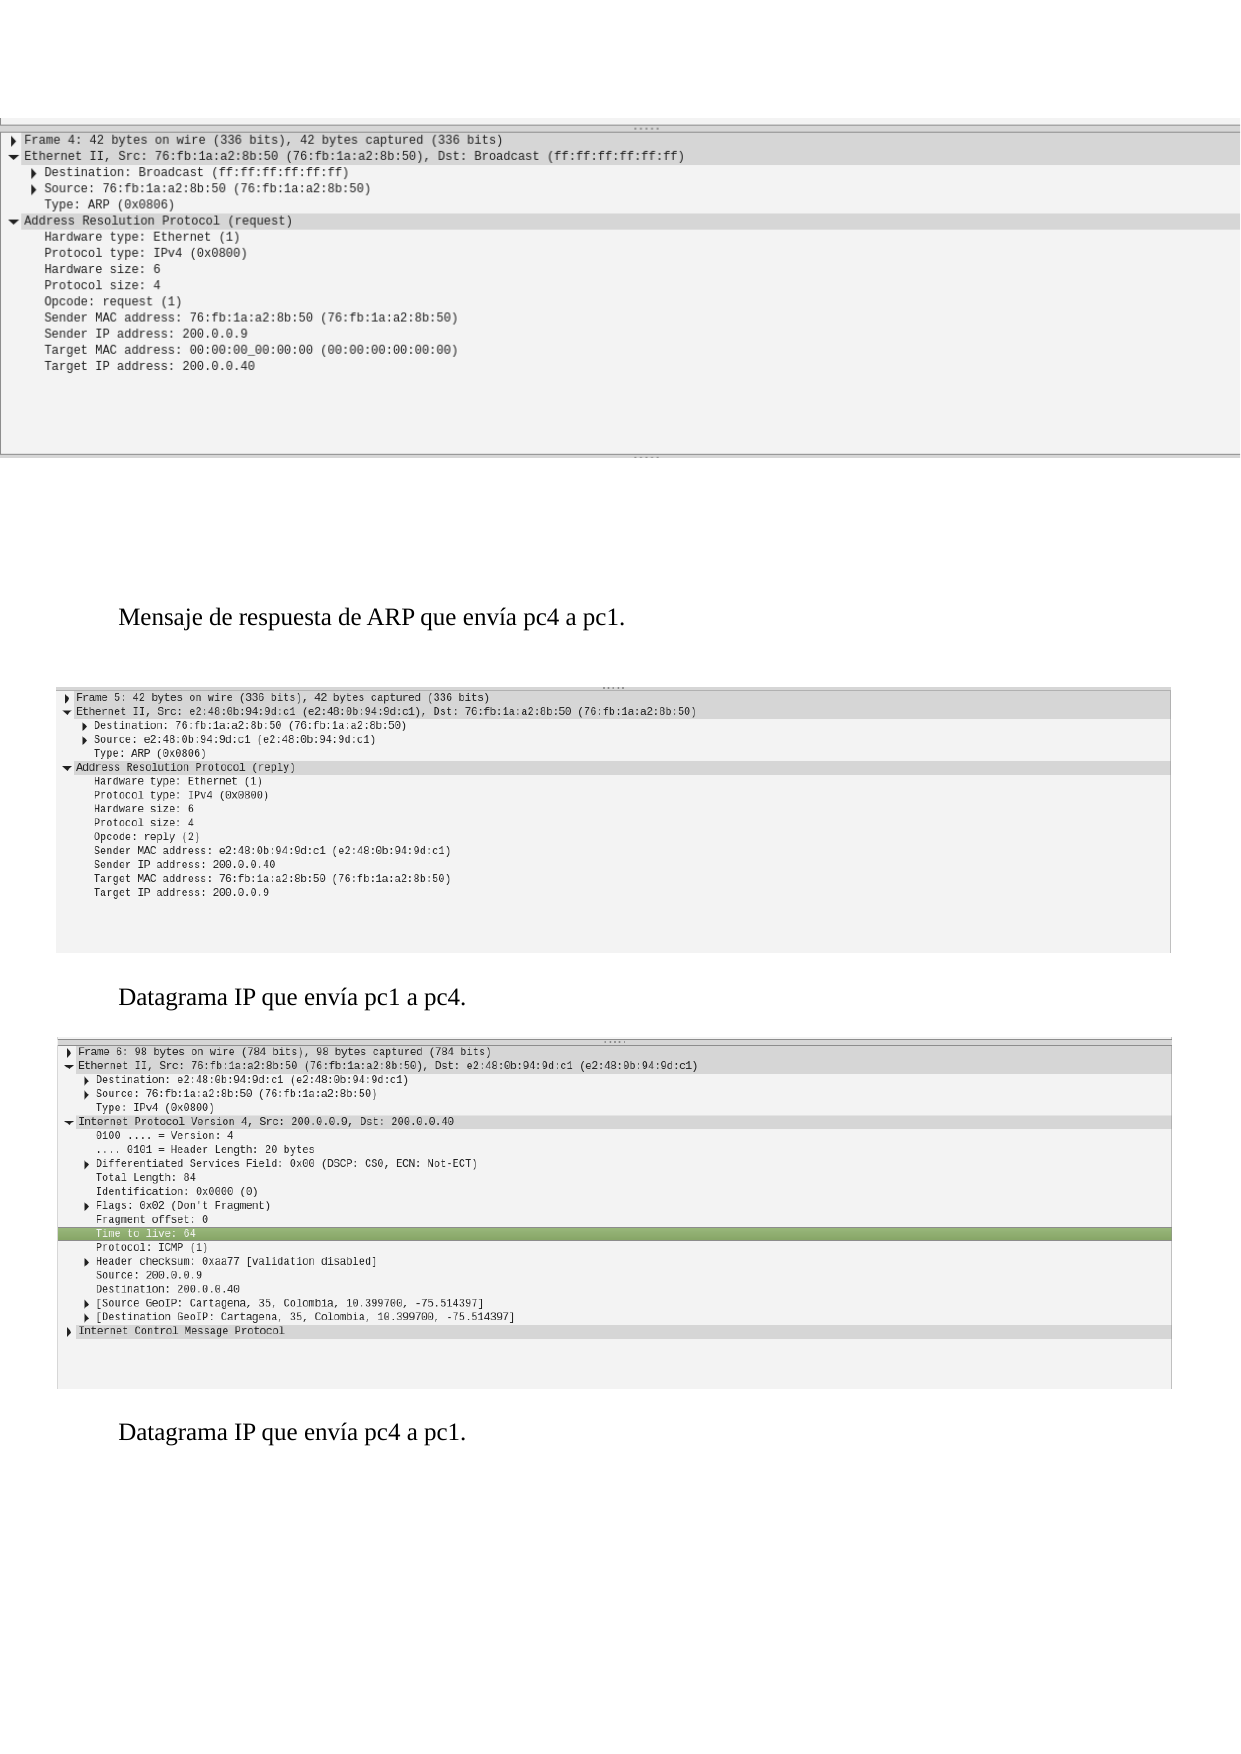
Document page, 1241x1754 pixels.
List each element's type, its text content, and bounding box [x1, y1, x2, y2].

picture [0, 118, 1241, 458]
picture [56, 687, 1150, 953]
picture [57, 1037, 1116, 1389]
text Mensaje de respuesta de ARP que envía pc4 a pc1. [118, 602, 1122, 630]
text Datagrama IP que envía pc1 a pc4. [118, 982, 1122, 1010]
text Datagrama IP que envía pc4 a pc1. [118, 1417, 1122, 1446]
